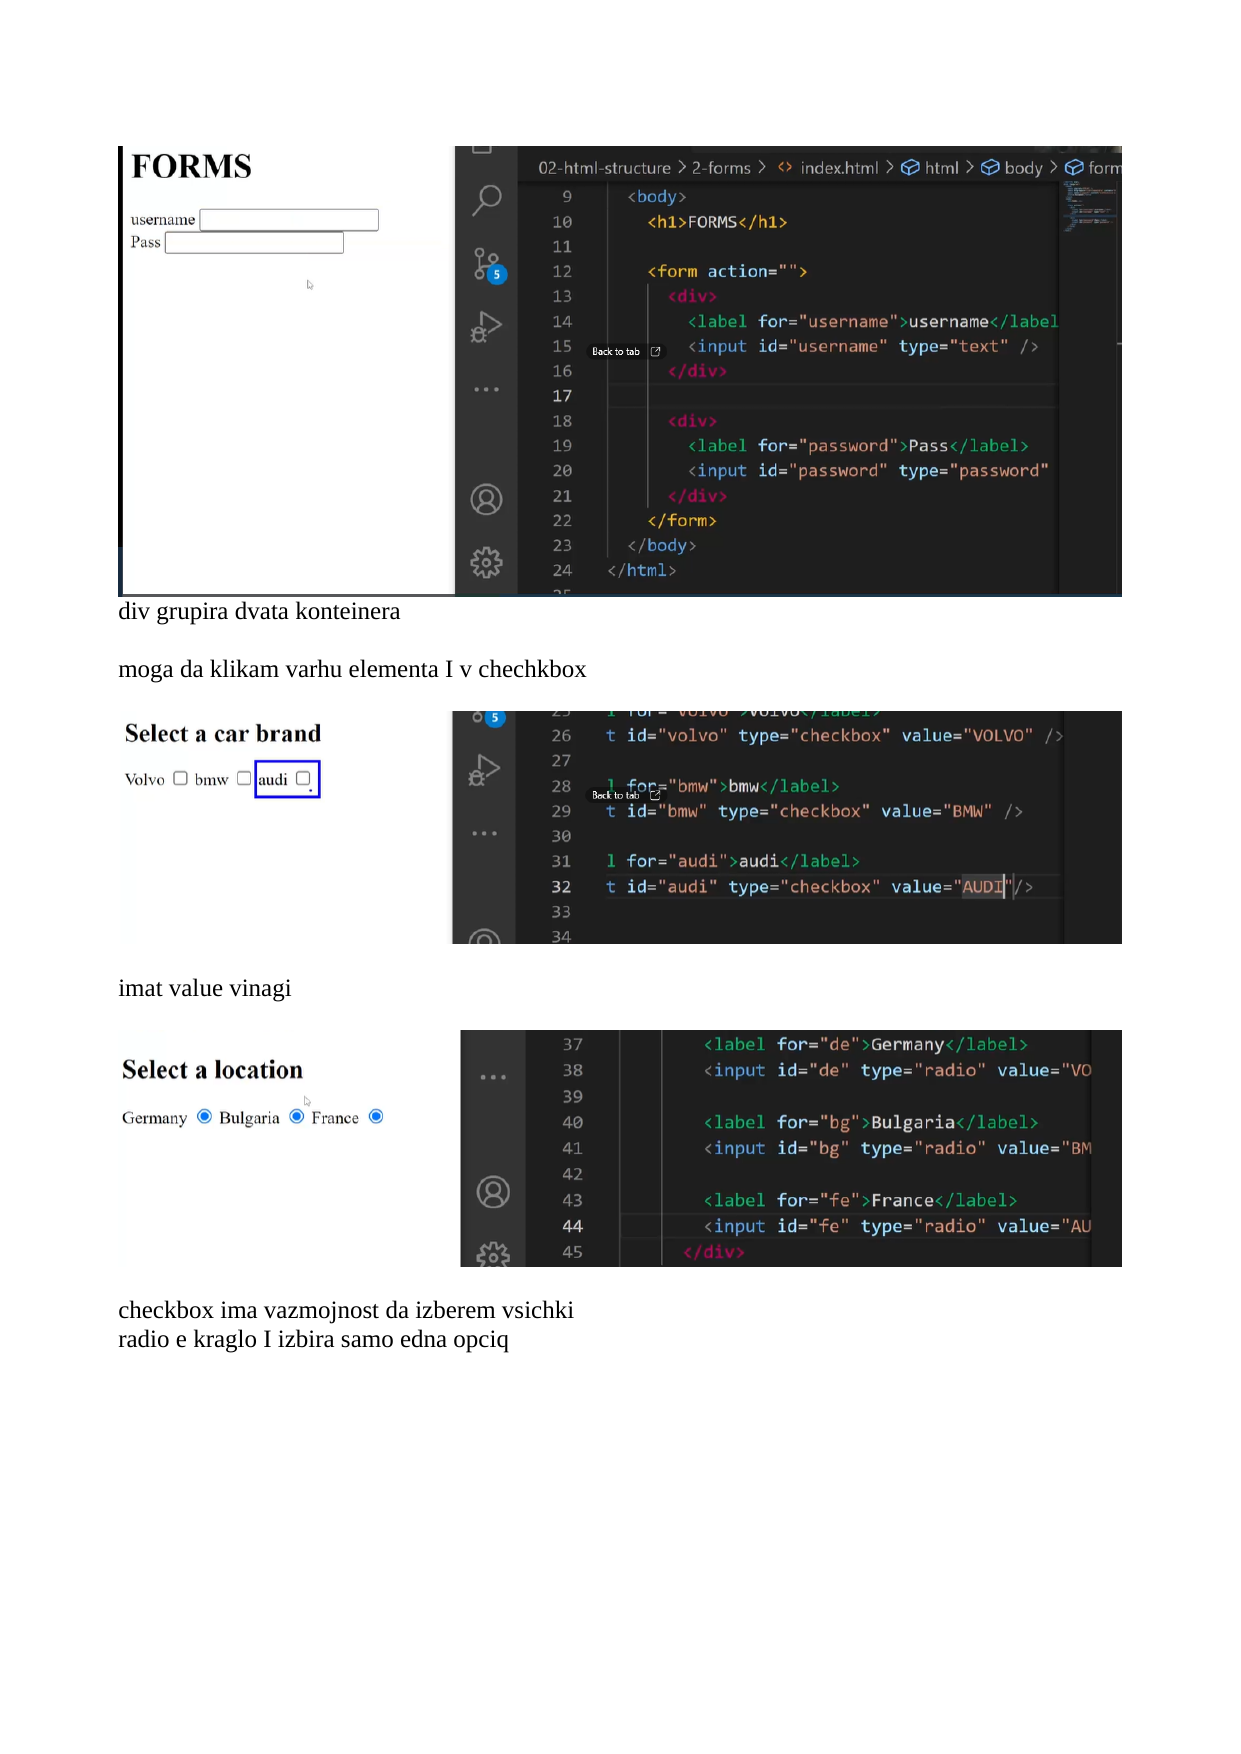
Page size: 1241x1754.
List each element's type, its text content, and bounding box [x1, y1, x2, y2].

text moga da klikam varhu elementa I v chechkbox [118, 654, 1122, 682]
text imat value vinagi [118, 973, 1122, 1001]
text checkbox ima vazmojnost da izberem vsichki [118, 1295, 1122, 1324]
picture [118, 1030, 1122, 1267]
picture [118, 146, 1122, 597]
picture [118, 711, 1122, 944]
text div grupira dvata konteinera [118, 597, 1122, 625]
text radio e kraglo I izbira samo edna opciq [118, 1324, 1122, 1353]
